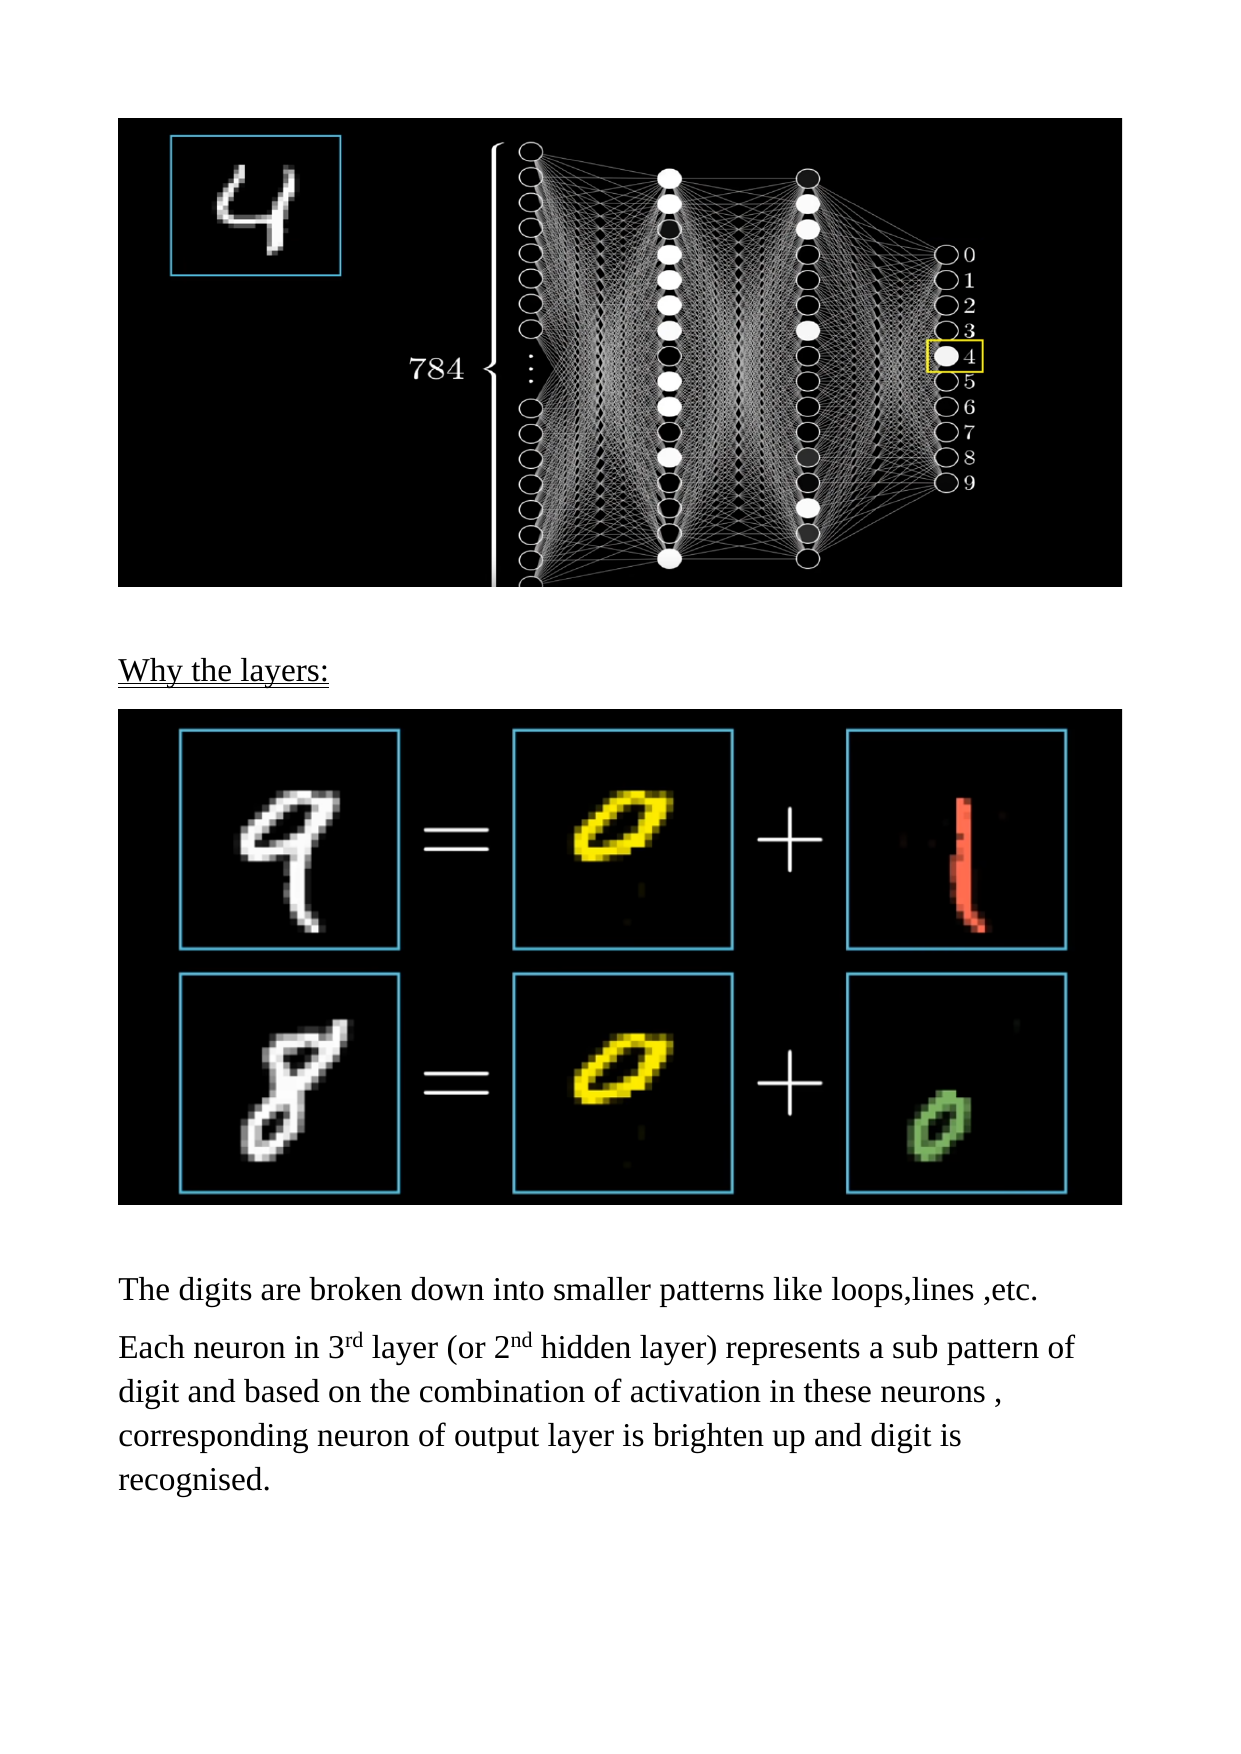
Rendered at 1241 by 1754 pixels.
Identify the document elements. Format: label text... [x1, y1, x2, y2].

text Each neuron in 3rd layer (or 2nd hidden layer) represents a sub pattern of digit and based on the combination of activation in these neurons , corresponding neuron of output layer is brighten up and digit is recognised. [118, 1327, 1122, 1498]
text The digits are broken down into smaller patterns like loops,lines ,etc. [118, 1269, 1122, 1307]
text Why the layers: [118, 651, 1122, 689]
